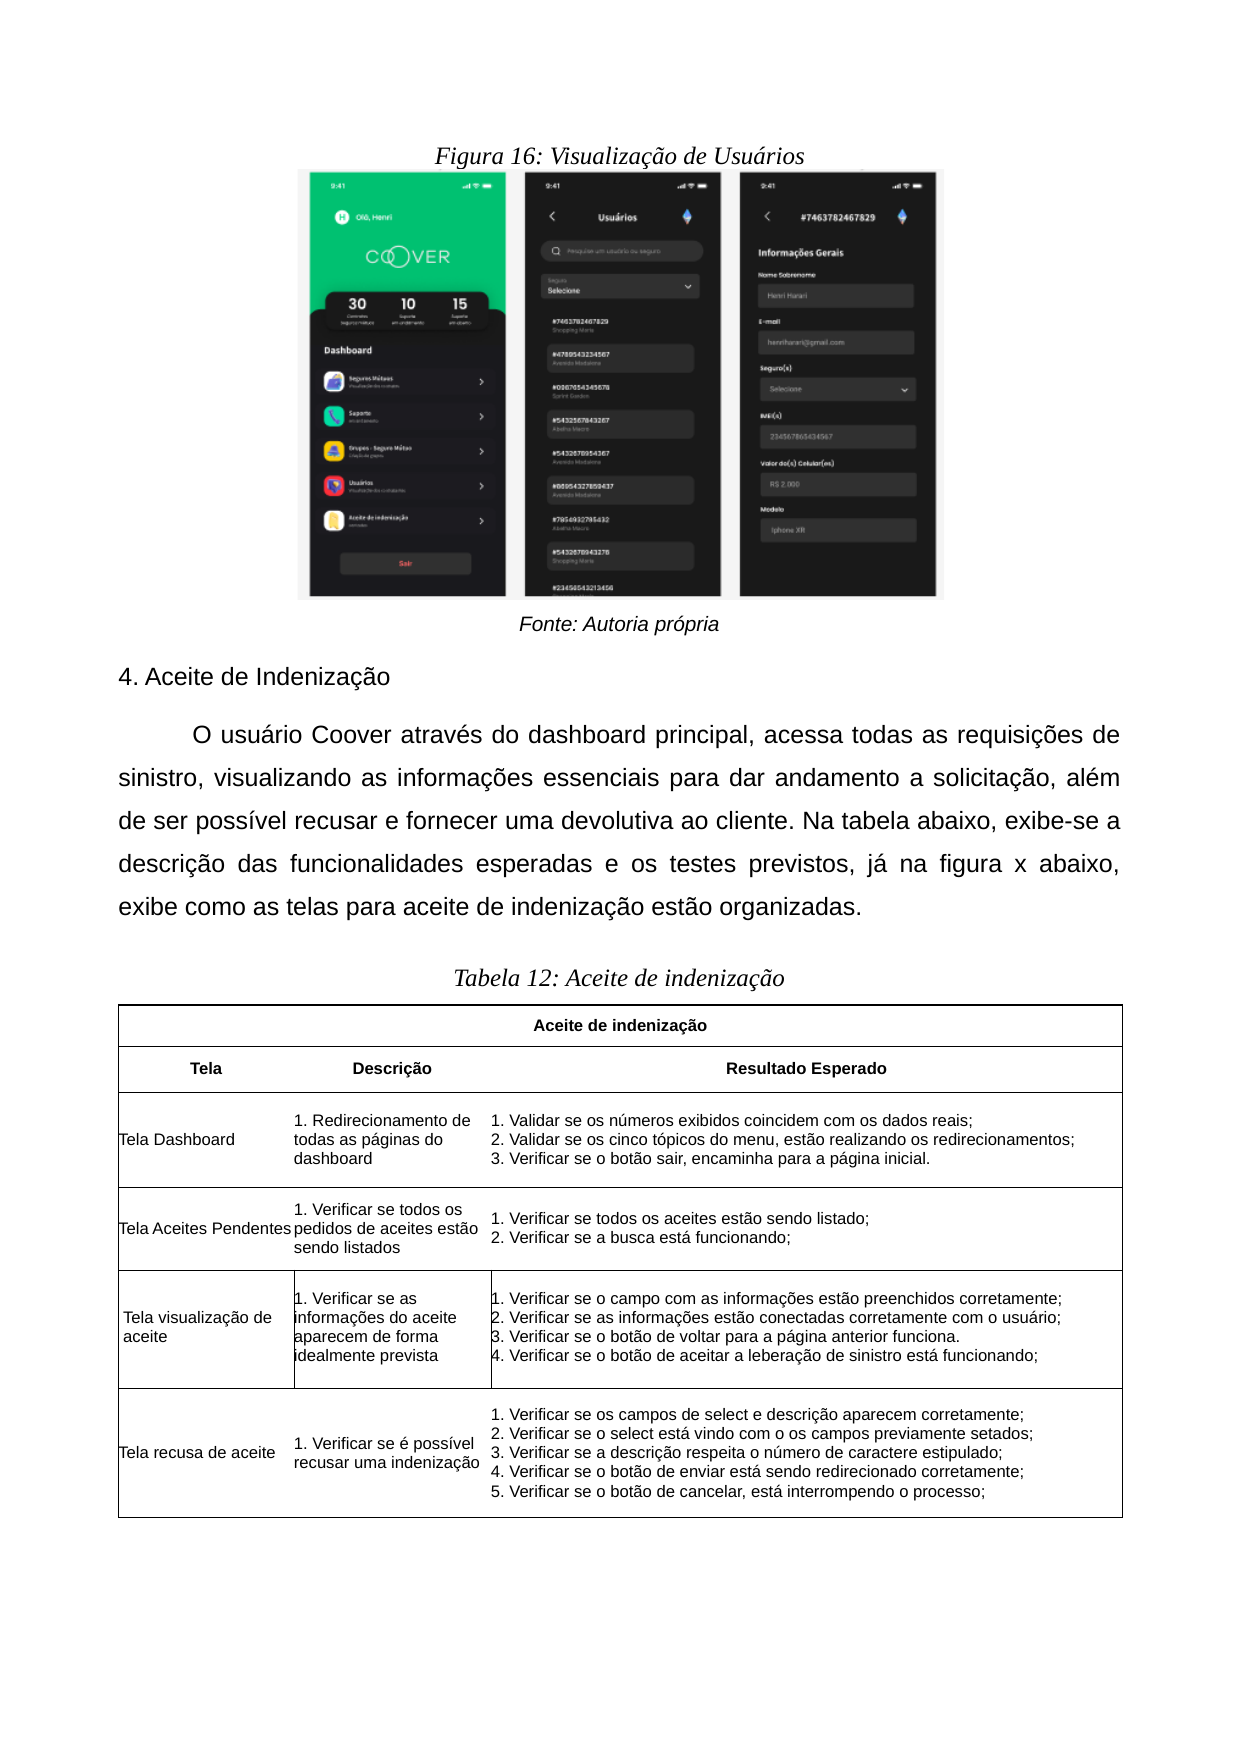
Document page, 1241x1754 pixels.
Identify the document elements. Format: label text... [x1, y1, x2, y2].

table_cell 1. Verificar se as informações do aceite aparecem de forma idealmente prevista [295, 1271, 491, 1388]
table_cell Tela Dashboard [119, 1093, 294, 1187]
text O usuário Coover através do dashboard principal, acessa todas as requisições de sinistro, visualizando as informações essenciais para dar andamento a solicitação, além de ser possível recusar e fornecer uma devolutiva ao cliente. Na tabela abaixo, exibe-se a descrição das funcionalidades esperadas e os testes previstos, já na figura x abaixo, exibe como as telas para aceite de indenização estão organizadas. [118, 720, 1122, 921]
text Tabela 12: Aceite de indenização [118, 963, 1122, 991]
text Figura 16: Visualização de Usuários [297, 141, 944, 169]
text 4. Aceite de Indenização [118, 662, 1122, 691]
table_cell 1. Verificar se é possível recusar uma indenização [294, 1389, 491, 1517]
table_cell 1. Redirecionamento de todas as páginas do dashboard [294, 1093, 491, 1187]
table_header Aceite de indenização [119, 1006, 1122, 1046]
table_cell 1. Verificar se todos os aceites estão sendo listado; 2. Verificar se a busca está funcionando; [491, 1188, 1122, 1269]
table_cell 1. Validar se os números exibidos coincidem com os dados reais; 2. Validar se os cinco tópicos do menu, estão realizando os redirecionamentos; 3. Verificar se o botão sair, encaminha para a página inicial. [491, 1093, 1122, 1187]
table_cell Descrição [294, 1047, 491, 1092]
table_cell Tela recusa de aceite [119, 1389, 294, 1517]
picture [297, 169, 945, 600]
table_cell Tela Aceites Pendentes [119, 1188, 294, 1269]
table_cell Resultado Esperado [491, 1047, 1122, 1092]
table_cell 1. Verificar se todos os pedidos de aceites estão sendo listados [294, 1188, 491, 1269]
table_cell 1. Verificar se os campos de select e descrição aparecem corretamente; 2. Verificar se o select está vindo com o os campos previamente setados; 3. Verificar se a descrição respeita o número de caractere estipulado; 4. Verificar se o botão de enviar está sendo redirecionado corretamente; 5. Verificar se o botão de cancelar, está interrompendo o processo; [491, 1389, 1122, 1517]
table_cell 1. Verificar se o campo com as informações estão preenchidos corretamente; 2. Verificar se as informações estão conectadas corretamente com o usuário; 3. Verificar se o botão de voltar para a página anterior funciona. 4. Verificar se o botão de aceitar a leberação de sinistro está funcionando; [492, 1271, 1122, 1388]
text Fonte: Autoria própria [118, 118, 1122, 636]
table_cell Tela visualização de aceite [119, 1271, 294, 1388]
table_cell Tela [119, 1047, 294, 1092]
